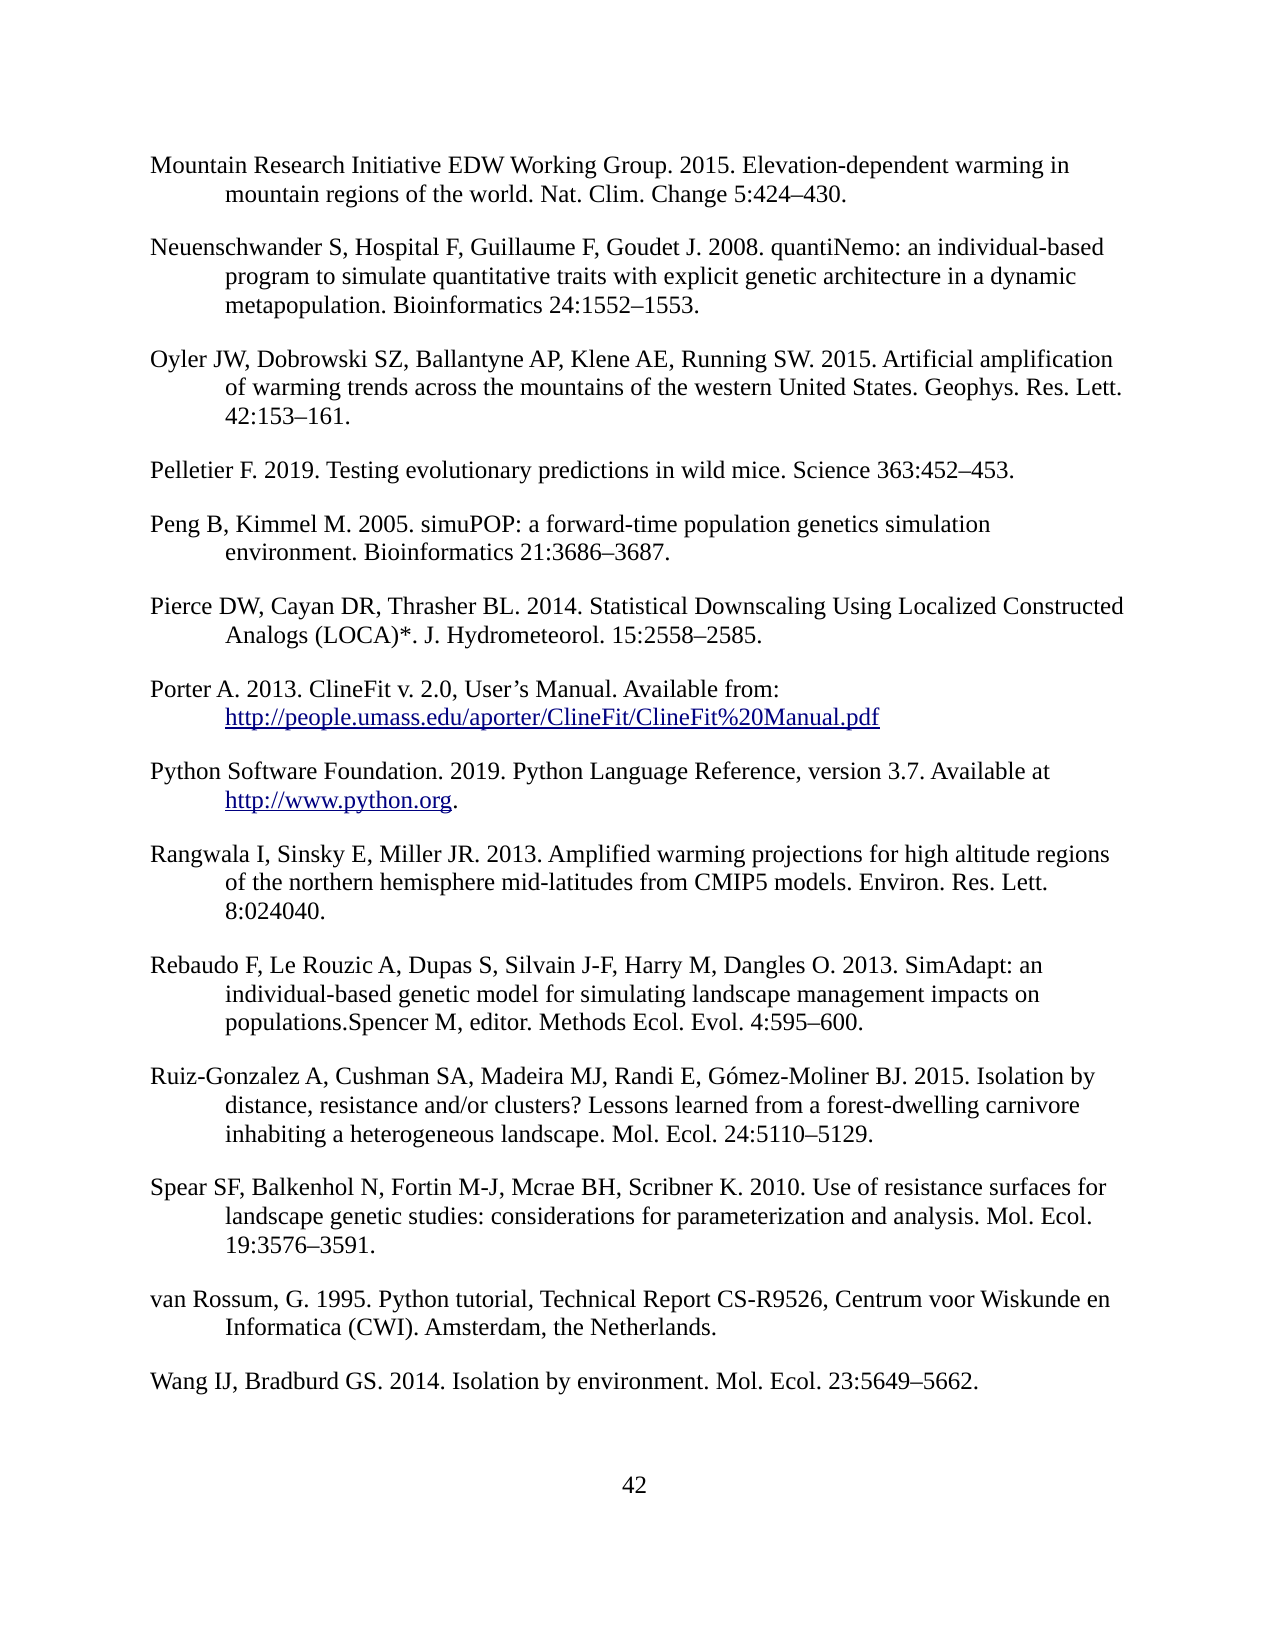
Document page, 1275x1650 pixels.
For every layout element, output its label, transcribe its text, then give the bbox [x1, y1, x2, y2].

text Pelletier F. 2019. Testing evolutionary predictions in wild mice. Science 363:452–453. [150, 455, 1125, 484]
text Peng B, Kimmel M. 2005. simuPOP: a forward-time population genetics simulation environment. Bioinformatics 21:3686–3687. [150, 509, 1125, 566]
text Mountain Research Initiative EDW Working Group. 2015. Elevation-dependent warming in mountain regions of the world. Nat. Clim. Change 5:424–430. [150, 150, 1125, 207]
text Ruiz-Gonzalez A, Cushman SA, Madeira MJ, Randi E, Gómez-Moliner BJ. 2015. Isolation by distance, resistance and/or clusters? Lessons learned from a forest-dwelling carnivore inhabiting a heterogeneous landscape. Mol. Ecol. 24:5110–5129. [150, 1061, 1125, 1147]
text Python Software Foundation. 2019. Python Language Reference, version 3.7. Available at http://www.python.org. [150, 756, 1125, 814]
text Pierce DW, Cayan DR, Thrasher BL. 2014. Statistical Downscaling Using Localized Constructed Analogs (LOCA)*. J. Hydrometeorol. 15:2558–2585. [150, 591, 1125, 649]
text Neuenschwander S, Hospital F, Guillaume F, Goudet J. 2008. quantiNemo: an individual-based program to simulate quantitative traits with explicit genetic architecture in a dynamic metapopulation. Bioinformatics 24:1552–1553. [150, 232, 1125, 319]
text van Rossum, G. 1995. Python tutorial, Technical Report CS-R9526, Centrum voor Wiskunde en Informatica (CWI). Amsterdam, the Netherlands. [150, 1284, 1125, 1341]
text Oyler JW, Dobrowski SZ, Ballantyne AP, Klene AE, Running SW. 2015. Artificial amplification of warming trends across the mountains of the western United States. Geophys. Res. Lett. 42:153–161. [150, 344, 1125, 430]
text Spear SF, Balkenhol N, Fortin M-J, Mcrae BH, Scribner K. 2010. Use of resistance surfaces for landscape genetic studies: considerations for parameterization and analysis. Mol. Ecol. 19:3576–3591. [150, 1172, 1125, 1259]
text Porter A. 2013. ClineFit v. 2.0, User’s Manual. Available from: http://people.umass.edu/aporter/ClineFit/ClineFit%20Manual.pdf [150, 674, 1125, 731]
text Rebaudo F, Le Rouzic A, Dupas S, Silvain J-F, Harry M, Dangles O. 2013. SimAdapt: an individual-based genetic model for simulating landscape management impacts on populations.Spencer M, editor. Methods Ecol. Evol. 4:595–600. [150, 950, 1125, 1036]
text Rangwala I, Sinsky E, Miller JR. 2013. Amplified warming projections for high altitude regions of the northern hemisphere mid-latitudes from CMIP5 models. Environ. Res. Lett. 8:024040. [150, 839, 1125, 925]
text Wang IJ, Bradburd GS. 2014. Isolation by environment. Mol. Ecol. 23:5649–5662. [150, 1366, 1125, 1395]
